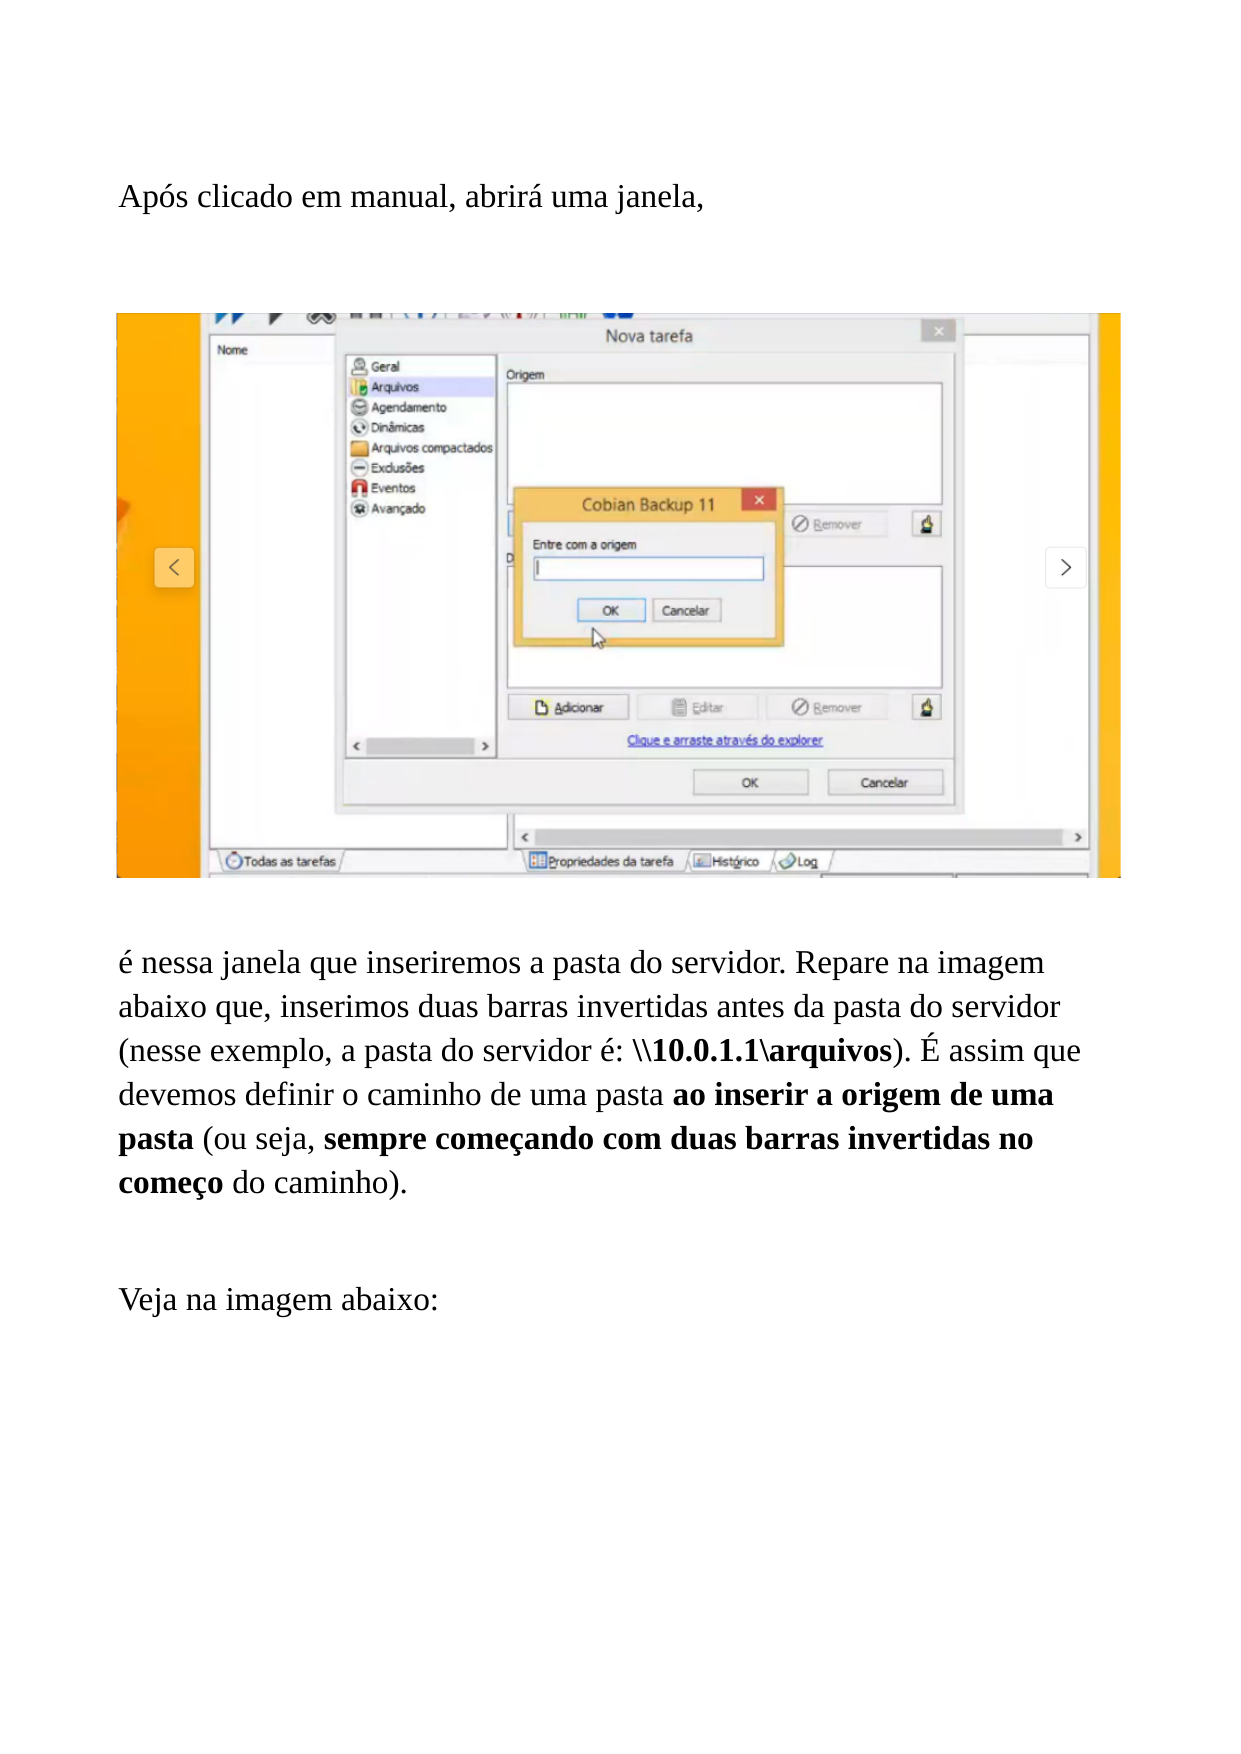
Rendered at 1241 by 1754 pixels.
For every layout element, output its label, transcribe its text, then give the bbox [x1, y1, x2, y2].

text Após clicado em manual, abrirá uma janela, [118, 177, 1122, 215]
text é nessa janela que inseriremos a pasta do servidor. Repare na imagem abaixo que, inserimos duas barras invertidas antes da pasta do servidor (nesse exemplo, a pasta do servidor é: \\10.0.1.1\arquivos). É assim que devemos definir o caminho de uma pasta ao inserir a origem de uma pasta (ou seja, sempre começando com duas barras invertidas no começo do caminho). [118, 942, 1122, 1201]
picture [116, 313, 1121, 878]
text Veja na imagem abaixo: [118, 1279, 1122, 1318]
